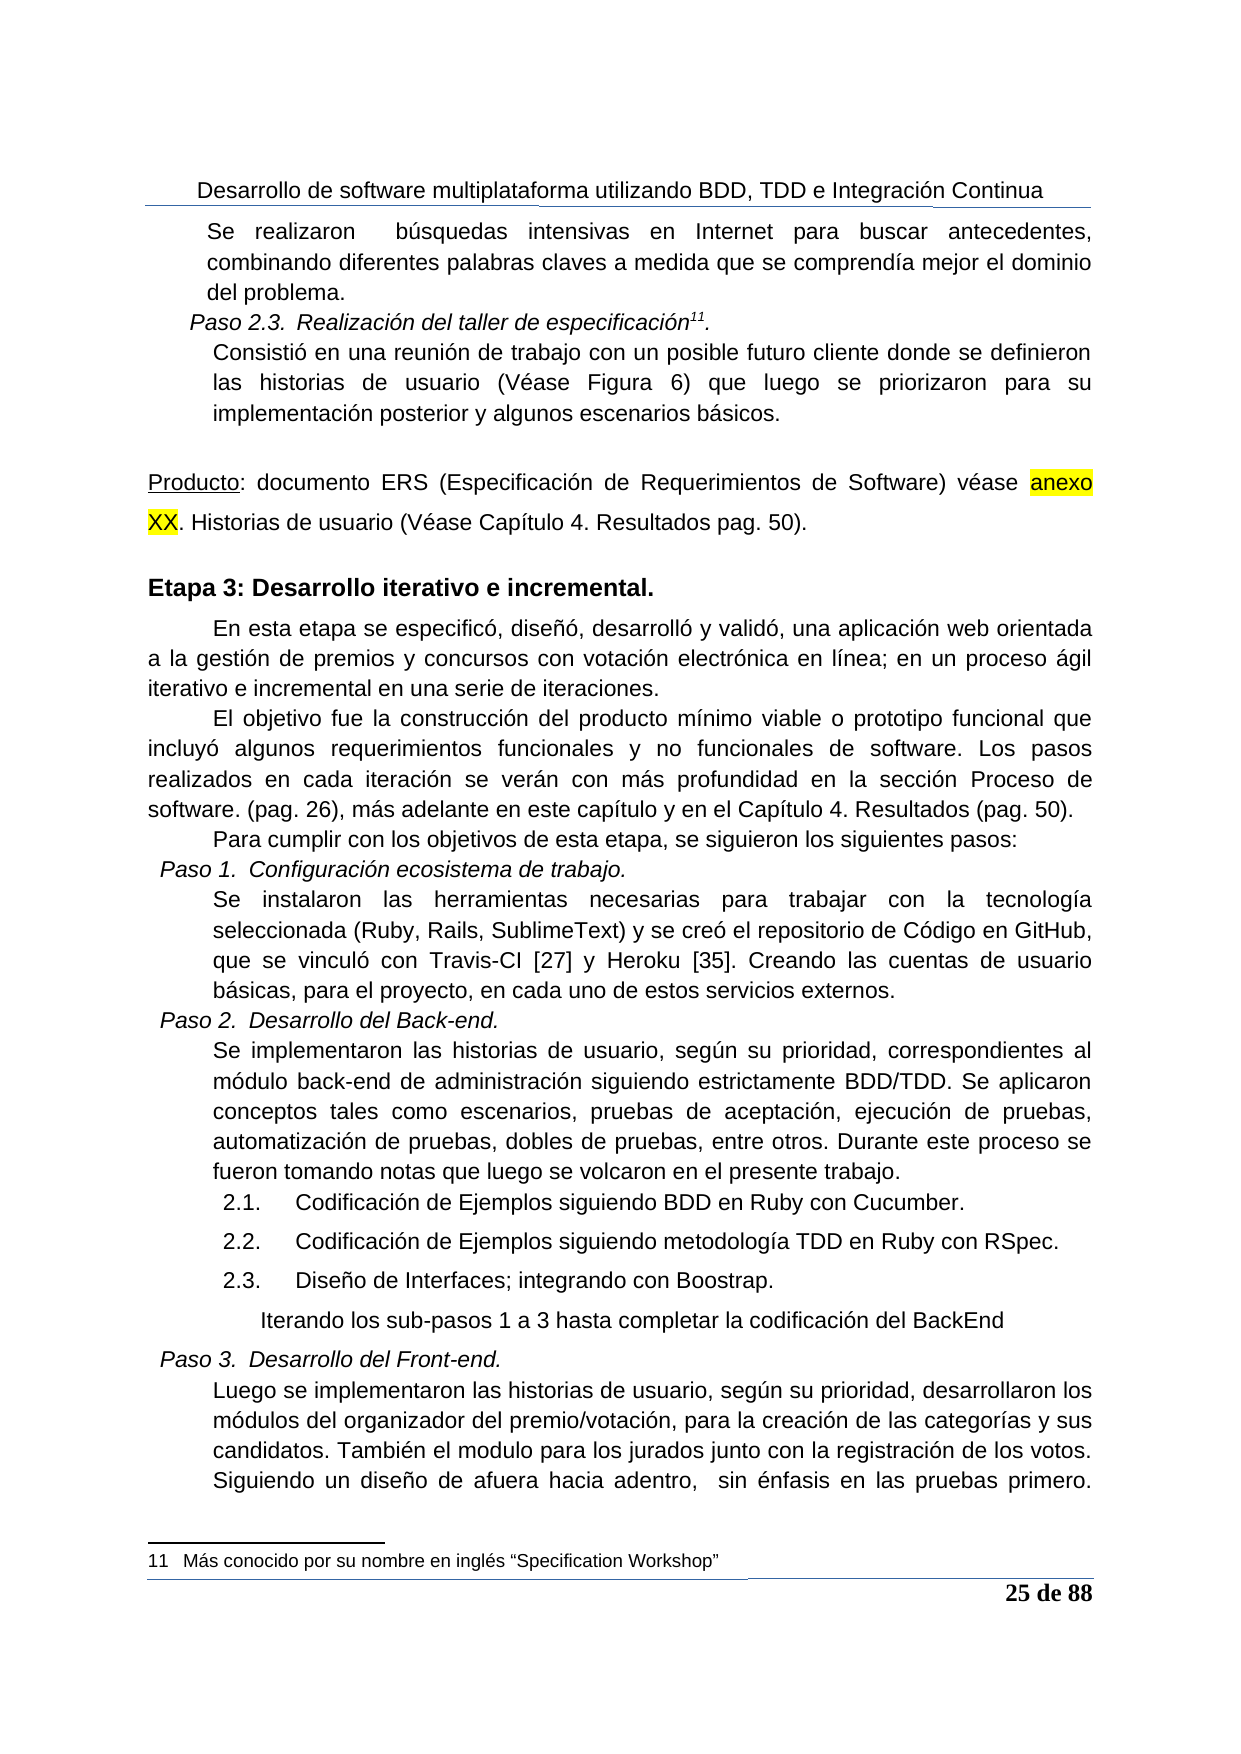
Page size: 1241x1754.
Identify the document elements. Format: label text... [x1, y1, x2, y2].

list Se implementaron las historias de usuario, según su prioridad, correspondientes al módulo back-end de administración siguiendo estrictamente BDD/TDD. Se aplicaron conceptos tales como escenarios, pruebas de aceptación, ejecución de pruebas, automatización de pruebas, dobles de pruebas, entre otros. Durante este proceso se fueron tomando notas que luego se volcaron en el presente trabajo. [213, 1037, 1093, 1184]
list Se instalaron las herramientas necesarias para trabajar con la tecnología seleccionada (Ruby, Rails, SublimeText) y se creó el repositorio de Código en GitHub, que se vinculó con Travis-CI [27] y Heroku [35]. Creando las cuentas de usuario básicas, para el proyecto, en cada uno de estos servicios externos. [177, 886, 1093, 1003]
list Más conocido por su nombre en inglés “Specification Workshop” [148, 1549, 1093, 1571]
list Diseño de Interfaces; integrando con Boostrap. [223, 1267, 1093, 1294]
list Iterando los sub-pasos 1 a 3 hasta completar la codificación del BackEnd [223, 1307, 1093, 1333]
list Consistió en una reunión de trabajo con un posible futuro cliente donde se definieron las historias de usuario (Véase Figura 6) que luego se priorizaron para su implementación posterior y algunos escenarios básicos. [213, 339, 1093, 426]
subtitle Etapa 3: Desarrollo iterativo e incremental. [148, 573, 1093, 602]
list Desarrollo del Back-end. [159, 1007, 1093, 1033]
text El objetivo fue la construcción del producto mínimo viable o prototipo funcional que incluyó algunos requerimientos funcionales y no funcionales de software. Los pasos realizados en cada iteración se verán con más profundidad en la sección Proceso de software. (pag. 26), más adelante en este capítulo y en el Capítulo 4. Resultados (pag. 50). [148, 705, 1093, 822]
text Para cumplir con los objetivos de esta etapa, se siguieron los siguientes pasos: [148, 826, 1093, 852]
list Realización del taller de especificación. [183, 309, 1093, 335]
list Luego se implementaron las historias de usuario, según su prioridad, desarrollaron los módulos del organizador del premio/votación, para la creación de las categorías y sus candidatos. También el modulo para los jurados junto con la registración de los votos. Siguiendo un diseño de afuera hacia adentro, sin énfasis en las pruebas primero. [177, 1377, 1093, 1493]
list Codificación de Ejemplos siguiendo BDD en Ruby con Cucumber. [223, 1188, 1093, 1215]
list Codificación de Ejemplos siguiendo metodología TDD en Ruby con RSpec. [223, 1228, 1093, 1254]
text Producto: documento ERS (Especificación de Requerimientos de Software) véase anexo XX. Historias de usuario (Véase Capítulo 4. Resultados pag. 50). [148, 469, 1093, 535]
list Configuración ecosistema de trabajo. [159, 856, 1093, 882]
list Desarrollo del Front-end. [159, 1346, 1093, 1373]
list Se realizaron búsquedas intensivas en Internet para buscar antecedentes, combinando diferentes palabras claves a medida que se comprendía mejor el dominio del problema. [207, 218, 1093, 305]
text En esta etapa se especificó, diseñó, desarrolló y validó, una aplicación web orientada a la gestión de premios y concursos con votación electrónica en línea; en un proceso ágil iterativo e incremental en una serie de iteraciones. [148, 614, 1093, 701]
